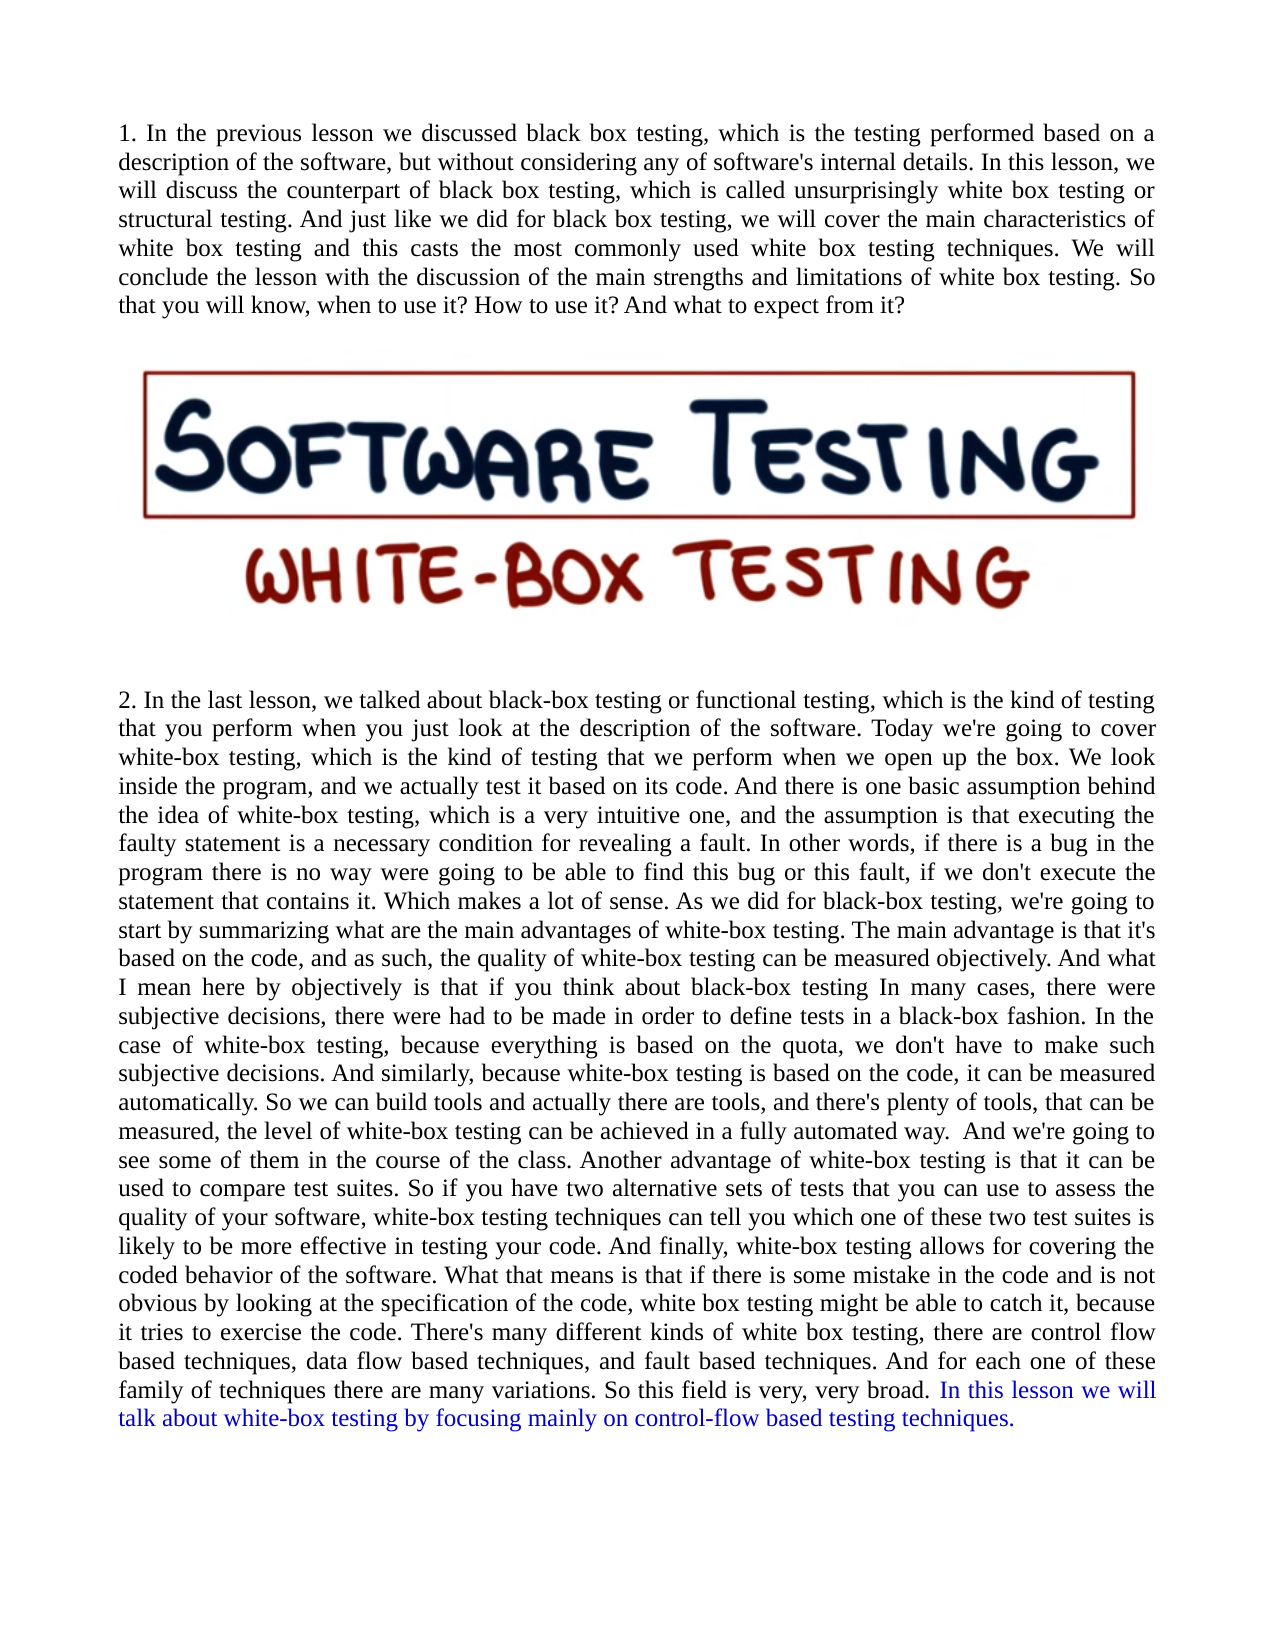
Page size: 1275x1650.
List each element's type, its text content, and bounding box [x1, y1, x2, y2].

text 2. In the last lesson, we talked about black-box testing or functional testing, which is the kind of testing that you perform when you just look at the description of the software. Today we're going to cover white-box testing, which is the kind of testing that we perform when we open up the box. We look inside the program, and we actually test it based on its code. And there is one basic assumption behind the idea of white-box testing, which is a very intuitive one, and the assumption is that executing the faulty statement is a necessary condition for revealing a fault. In other words, if there is a bug in the program there is no way were going to be able to find this bug or this fault, if we don't execute the statement that contains it. Which makes a lot of sense. As we did for black-box testing, we're going to start by summarizing what are the main advantages of white-box testing. The main advantage is that it's based on the code, and as such, the quality of white-box testing can be measured objectively. And what I mean here by objectively is that if you think about black-box testing In many cases, there were subjective decisions, there were had to be made in order to define tests in a black-box fashion. In the case of white-box testing, because everything is based on the quota, we don't have to make such subjective decisions. And similarly, because white-box testing is based on the code, it can be measured automatically. So we can build tools and actually there are tools, and there's plenty of tools, that can be measured, the level of white-box testing can be achieved in a fully automated way. And we're going to see some of them in the course of the class. Another advantage of white-box testing is that it can be used to compare test suites. So if you have two alternative sets of tests that you can use to assess the quality of your software, white-box testing techniques can tell you which one of these two test suites is likely to be more effective in testing your code. And finally, white-box testing allows for covering the coded behavior of the software. What that means is that if there is some mistake in the code and is not obvious by looking at the specification of the code, white box testing might be able to catch it, because it tries to exercise the code. There's many different kinds of white box testing, there are control flow based techniques, data flow based techniques, and fault based techniques. And for each one of these family of techniques there are many variations. So this field is very, very broad. In this lesson we will talk about white-box testing by focusing mainly on control-flow based testing techniques. [118, 685, 1157, 1432]
text 1. In the previous lesson we discussed black box testing, which is the testing performed based on a description of the software, but without considering any of software's internal details. In this lesson, we will discuss the counterpart of black box testing, which is called unsurprisingly white box testing or structural testing. And just like we did for black box testing, we will cover the main characteristics of white box testing and this casts the most commonly used white box testing techniques. We will conclude the lesson with the discussion of the main strengths and limitations of white box testing. So that you will know, when to use it? How to use it? And what to expect from it? [118, 118, 1157, 319]
picture [118, 348, 1157, 628]
